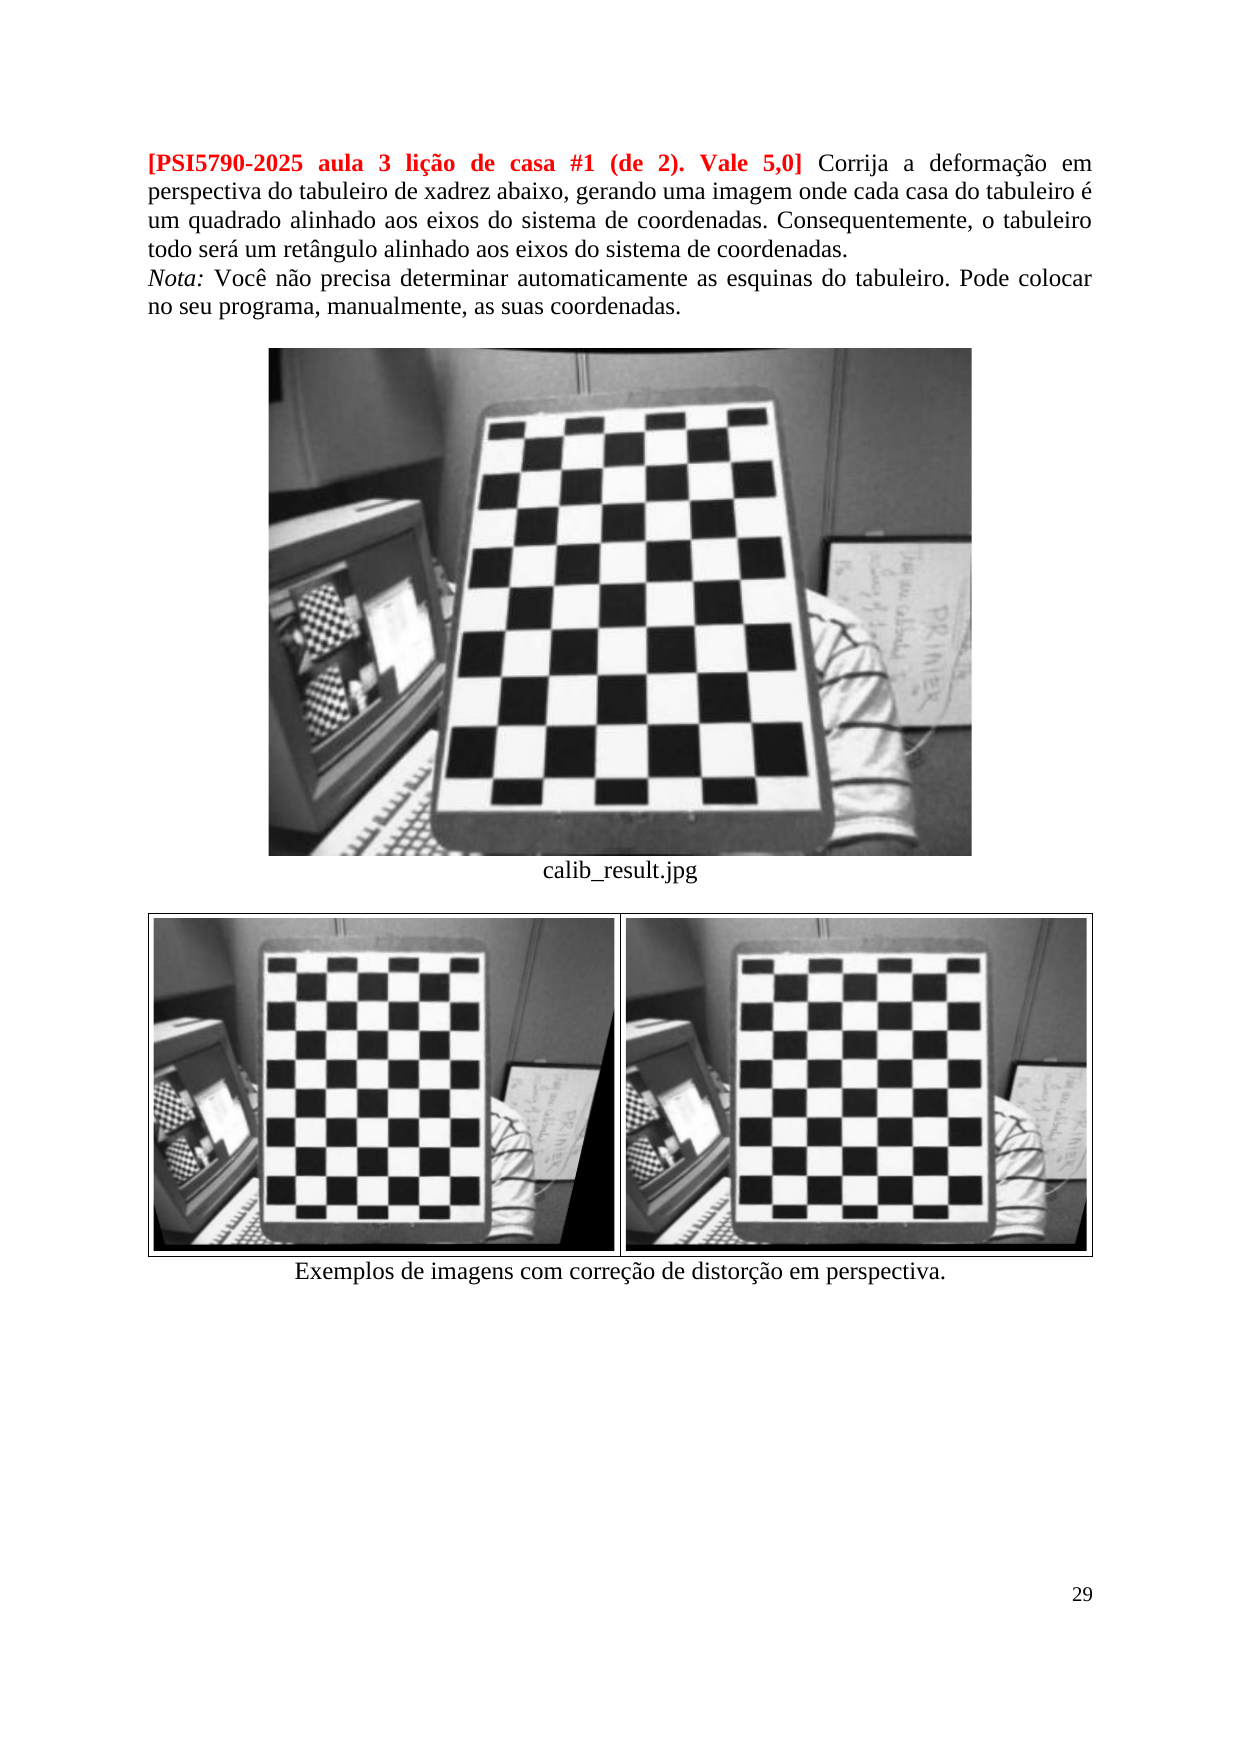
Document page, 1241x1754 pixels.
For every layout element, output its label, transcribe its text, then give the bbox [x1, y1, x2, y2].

picture [153, 918, 615, 1251]
picture [268, 348, 972, 856]
text [PSI5790-2025 aula 3 lição de casa #1 (de 2). Vale 5,0] Corrija a deformação em perspectiva do tabuleiro de xadrez abaixo, gerando uma imagem onde cada casa do tabuleiro é um quadrado alinhado aos eixos do sistema de coordenadas. Consequentemente, o tabuleiro todo será um retângulo alinhado aos eixos do sistema de coordenadas. [148, 148, 1092, 263]
table_header [149, 914, 620, 1256]
text Exemplos de imagens com correção de distorção em perspectiva. [148, 1257, 1092, 1285]
text Nota: Você não precisa determinar automaticamente as esquinas do tabuleiro. Pode colocar no seu programa, manualmente, as suas coordenadas. [148, 263, 1092, 320]
picture [625, 918, 1087, 1251]
table_header [621, 914, 1092, 1256]
text calib_result.jpg [148, 855, 1092, 884]
